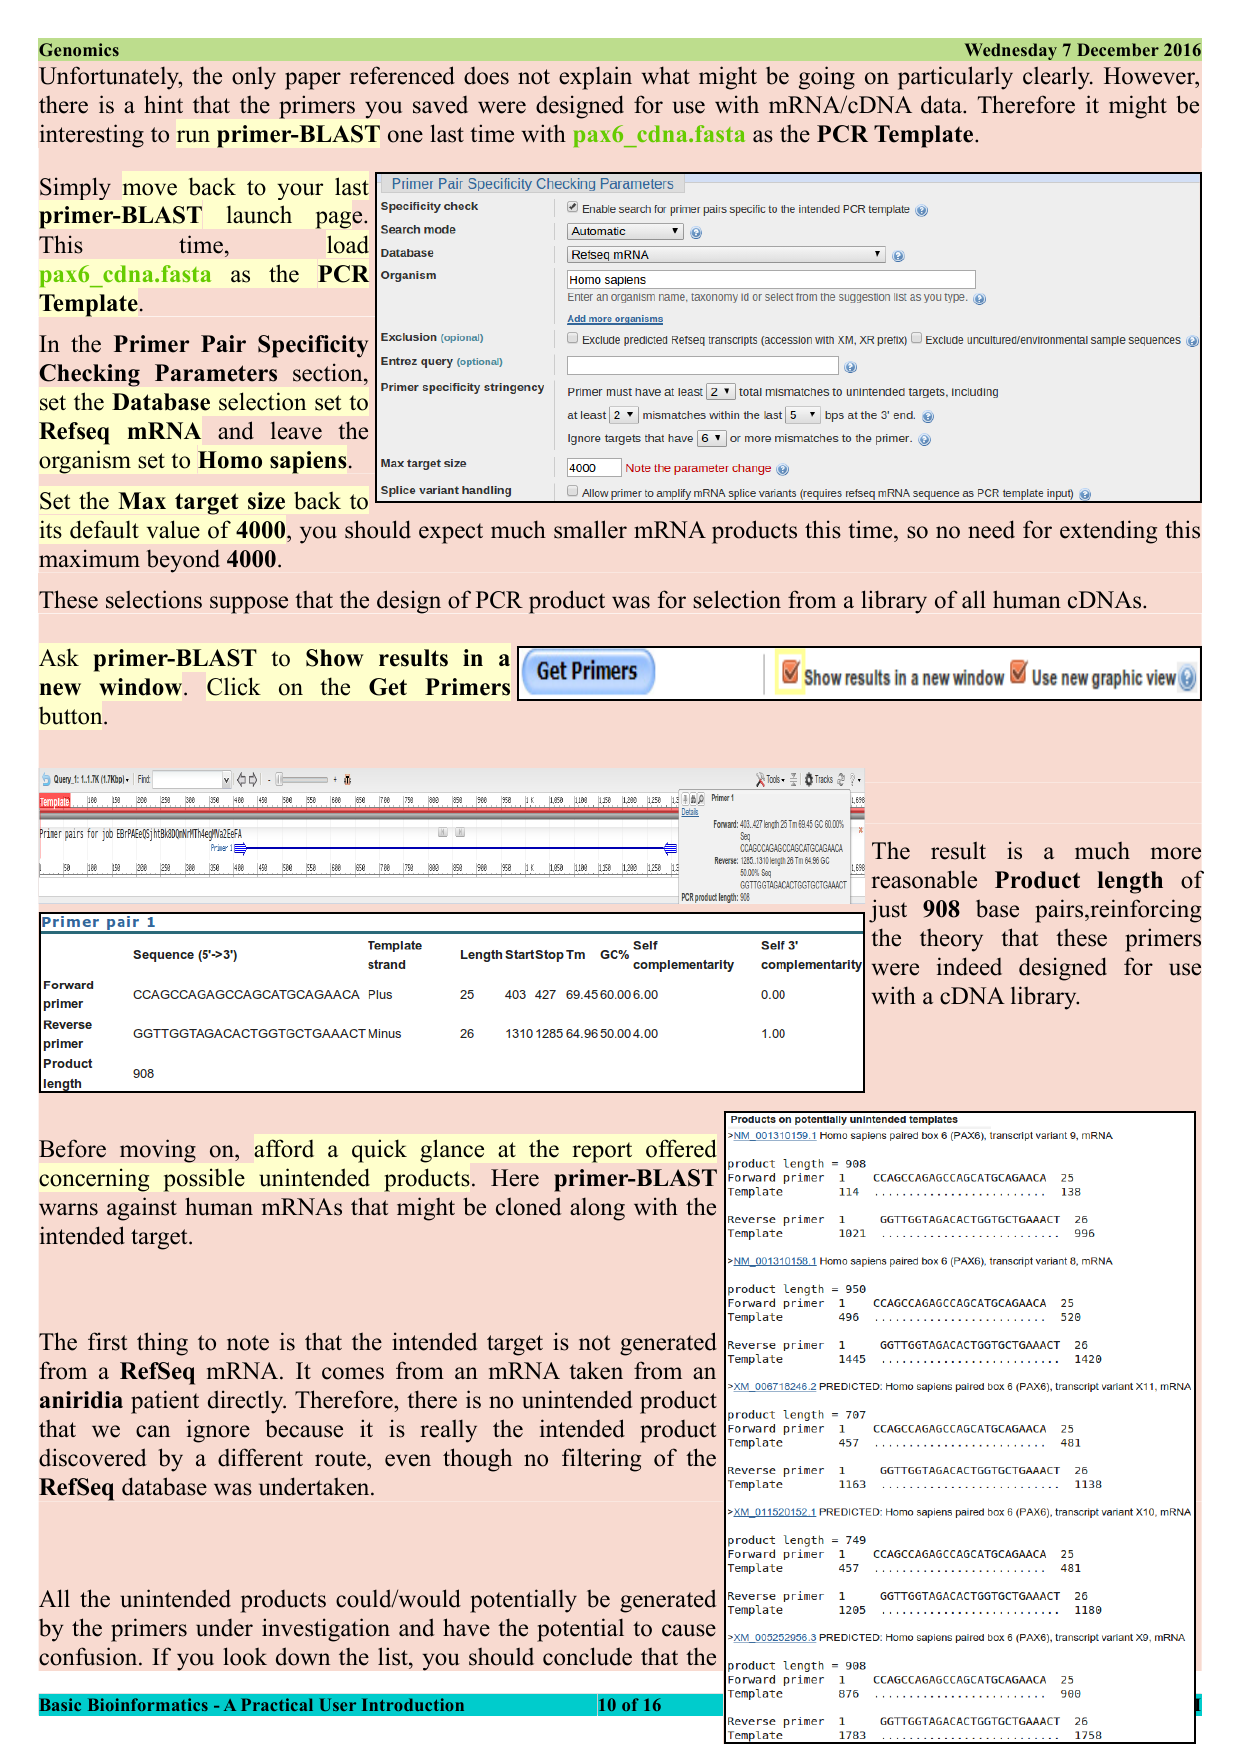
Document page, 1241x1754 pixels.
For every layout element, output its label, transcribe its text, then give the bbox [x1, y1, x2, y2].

text The first thing to note is that the intended target is not generated from a RefSeq mRNA. It comes from an mRNA taken from an aniridia patient directly. Therefore, there is no unintended product that we can ignore because it is really the intended product discovered by a different route, even though no filtering of the RefSeq database was undertaken. [38, 1327, 723, 1501]
picture [377, 174, 1200, 501]
text The result is a much more reasonable Product length of just 908 base pairs,reinforcing the theory that these primers were indeed designed for use with a cDNA library. [38, 836, 1202, 1010]
text Simply move back to your last primer-BLAST launch page. This time, load pax6_cdna.fasta as the PCR Template. [38, 171, 1201, 317]
picture [38, 768, 866, 904]
text All the unintended products could/would potentially be generated by the primers under investigation and have the potential to cause confusion. If you look down the list, you should conclude that the [38, 1584, 723, 1671]
text Before moving on, afford a quick glance at the report offered concerning possible unintended products. Here primer-BLAST warns against human mRNAs that might be cloned along with the intended target. [38, 1112, 724, 1744]
text In the Primer Pair Specificity Checking Parameters section, set the Database selection set to Refseq mRNA and leave the organism set to Homo sapiens. [38, 328, 375, 474]
picture [41, 914, 863, 1091]
text Set the Max target size back to its default value of 4000, you should expect much smaller mRNA products this time, so no need for extending this maximum beyond 4000. [38, 486, 1202, 573]
text Ask primer-BLAST to Show results in a new window. Click on the Get Primers button. [38, 643, 1202, 730]
text Unfortunately, the only paper referenced does not explain what might be going on particularly clearly. However, there is a hint that the primers you saved were designed for use with mRNA/cDNA data. Therefore it might be interesting to run primer-BLAST one last time with pax6_cdna.fasta as the PCR Template. [38, 61, 1202, 148]
text These selections suppose that the design of PCR product was for selection from a library of all human cDNAs. [38, 584, 1202, 613]
picture [726, 1113, 1194, 1742]
picture [519, 648, 1200, 699]
